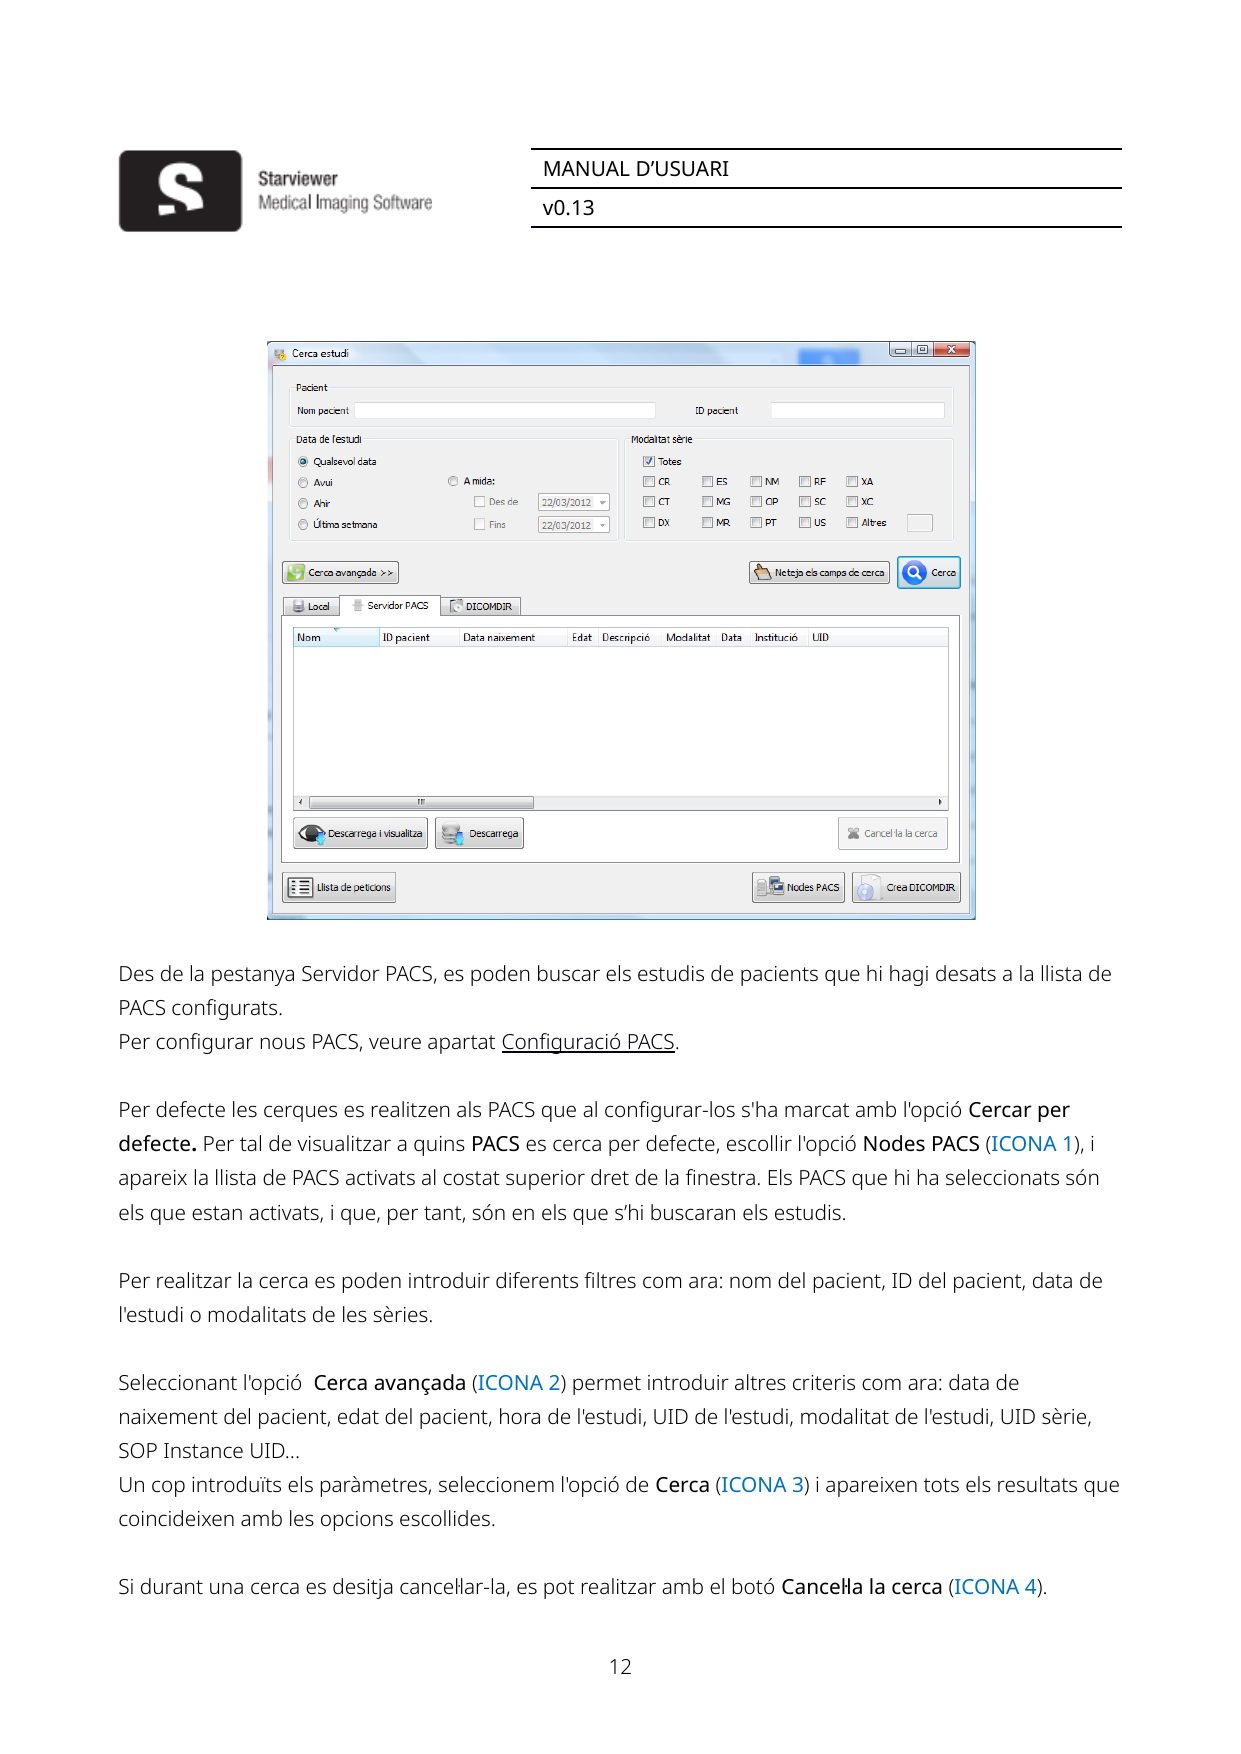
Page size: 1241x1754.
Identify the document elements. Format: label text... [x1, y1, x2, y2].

text Per defecte les cerques es realitzen als PACS que al configurar-los s'ha marcat amb l'opció Cercar per defecte. Per tal de visualitzar a quins PACS es cerca per defecte, escollir l'opció Nodes PACS (ICONA 1), i apareix la llista de PACS activats al costat superior dret de la finestra. Els PACS que hi ha seleccionats són els que estan activats, i que, per tant, són en els que s’hi buscaran els estudis. [118, 1095, 1122, 1226]
text Per realitzar la cerca es poden introduir diferents filtres com ara: nom del pacient, ID del pacient, data de l'estudi o modalitats de les sèries. [118, 1266, 1122, 1328]
text Des de la pestanya Servidor PACS, es poden buscar els estudis de pacients que hi hagi desats a la llista de PACS configurats. [118, 959, 1122, 1022]
text Per configurar nous PACS, veure apartat Configuració PACS. [118, 1027, 1122, 1056]
text Seleccionant l'opció Cerca avançada (ICONA 2) permet introduir altres criteris com ara: data de naixement del pacient, edat del pacient, hora de l'estudi, UID de l'estudi, modalitat de l'estudi, UID sèrie, SOP Instance UID... [118, 1368, 1122, 1464]
text Un cop introduïts els paràmetres, seleccionem l'opció de Cerca (ICONA 3) i apareixen tots els resultats que coincideixen amb les opcions escollides. [118, 1470, 1122, 1533]
text Si durant una cerca es desitja cancel·lar-la, es pot realitzar amb el botó Cancel·la la cerca (ICONA 4). [118, 1572, 1122, 1601]
picture [267, 341, 976, 920]
